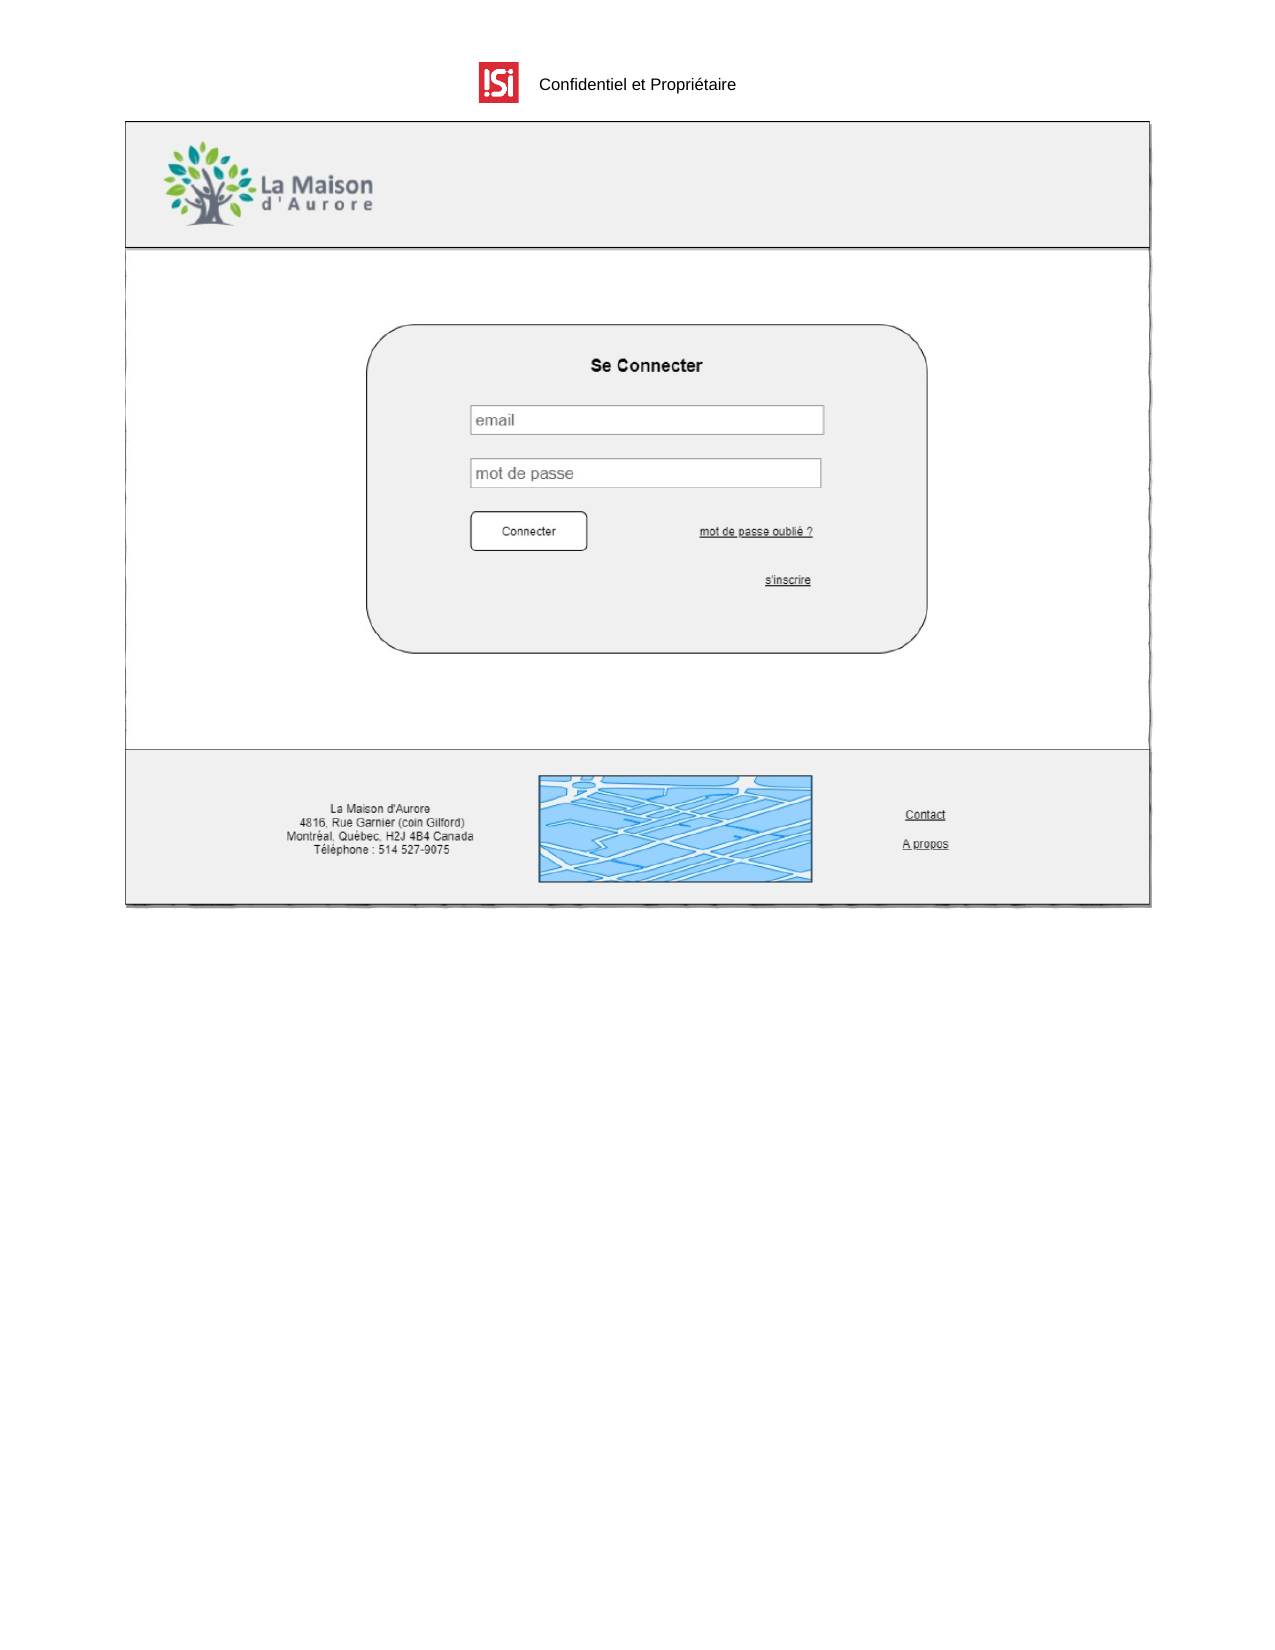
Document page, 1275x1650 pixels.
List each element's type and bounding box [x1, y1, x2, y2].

picture [118, 118, 1157, 911]
picture [478, 62, 519, 103]
